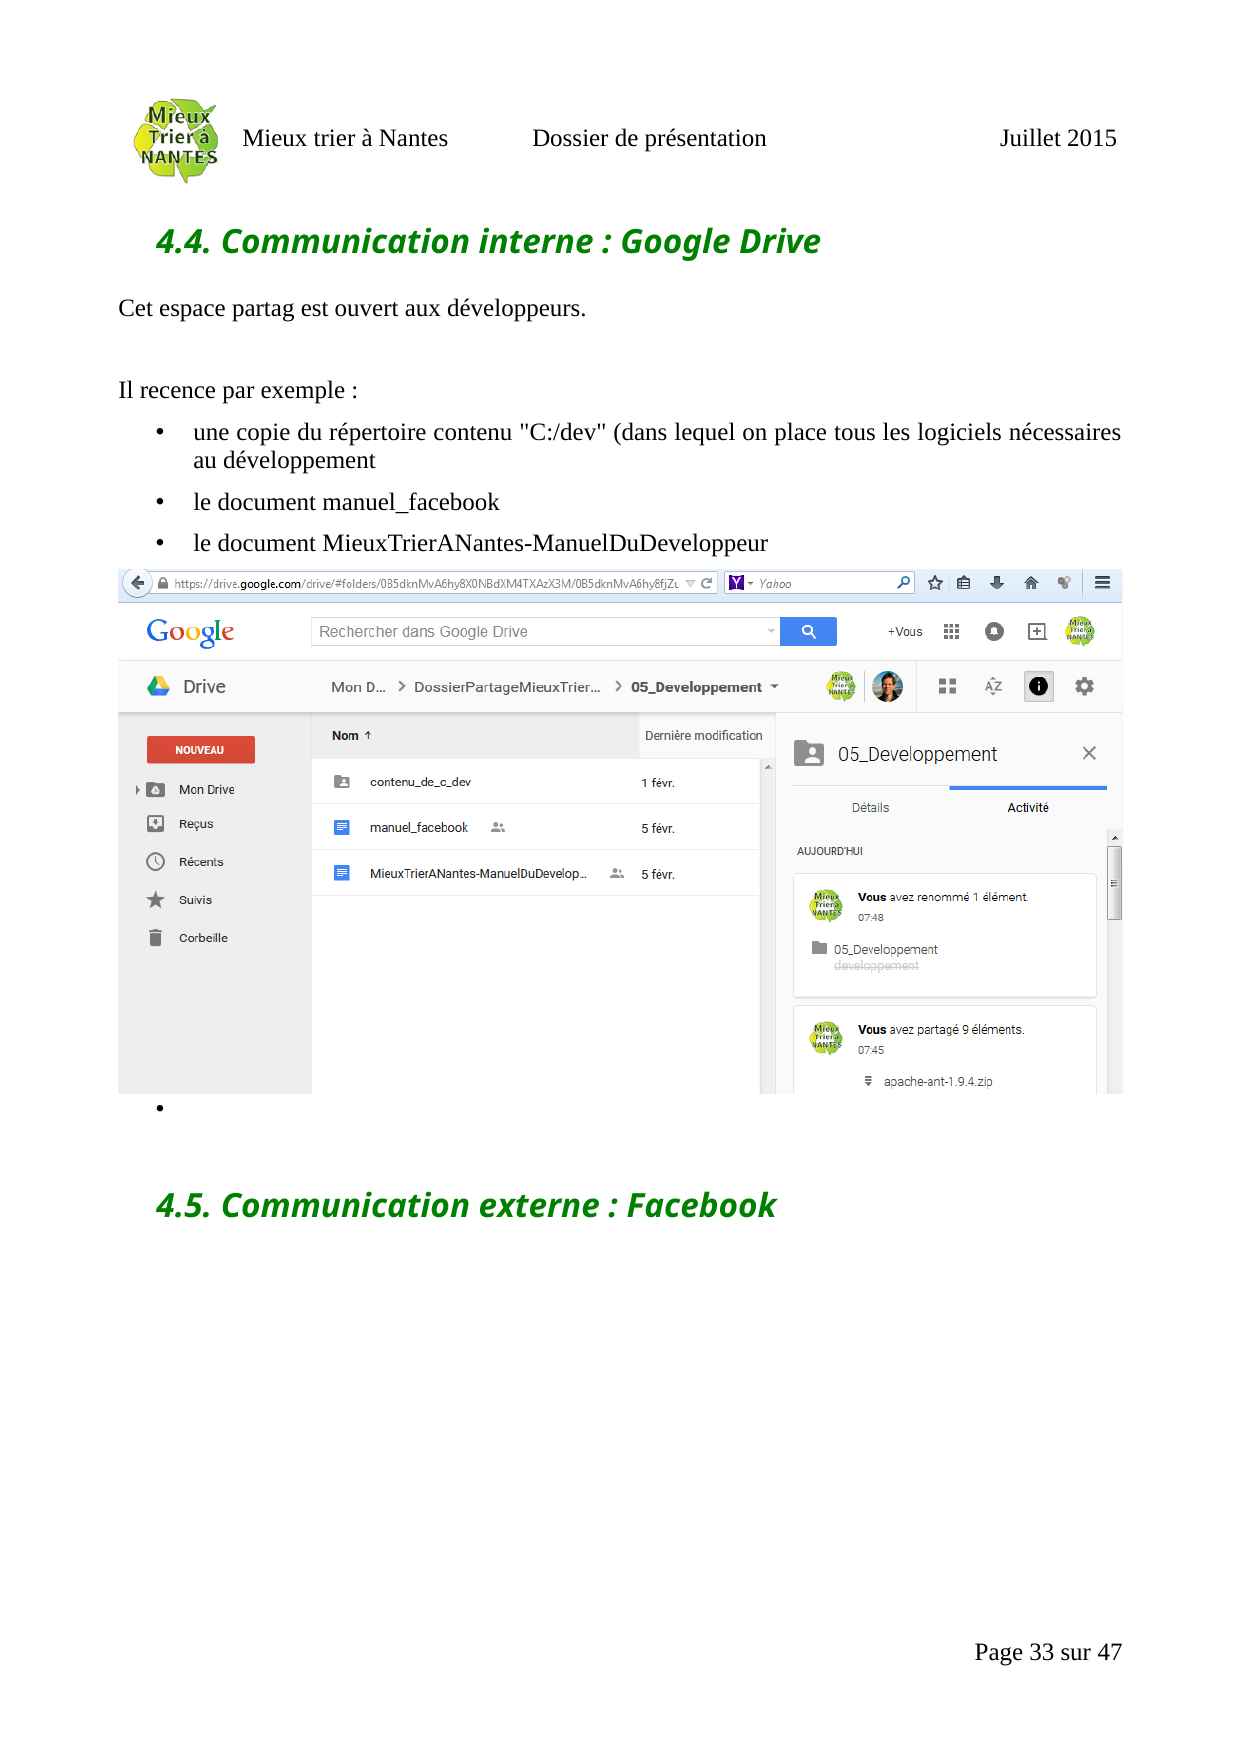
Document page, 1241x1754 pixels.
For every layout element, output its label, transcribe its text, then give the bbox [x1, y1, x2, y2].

subtitle Communication externe : Facebook [148, 1181, 1122, 1227]
text Il recence par exemple : [118, 376, 1122, 404]
list une copie du répertoire contenu "C:/dev" (dans lequel on place tous les logiciels nécessaires au développement [156, 417, 1122, 474]
list le document manuel_facebook [156, 487, 1122, 516]
list le document MieuxTrierANantes-ManuelDuDeveloppeur [156, 528, 1122, 557]
subtitle Communication interne : Google Drive [148, 218, 1122, 264]
text Cet espace partag est ouvert aux développeurs. [118, 293, 1122, 322]
picture [118, 569, 1123, 1094]
picture [131, 95, 221, 185]
